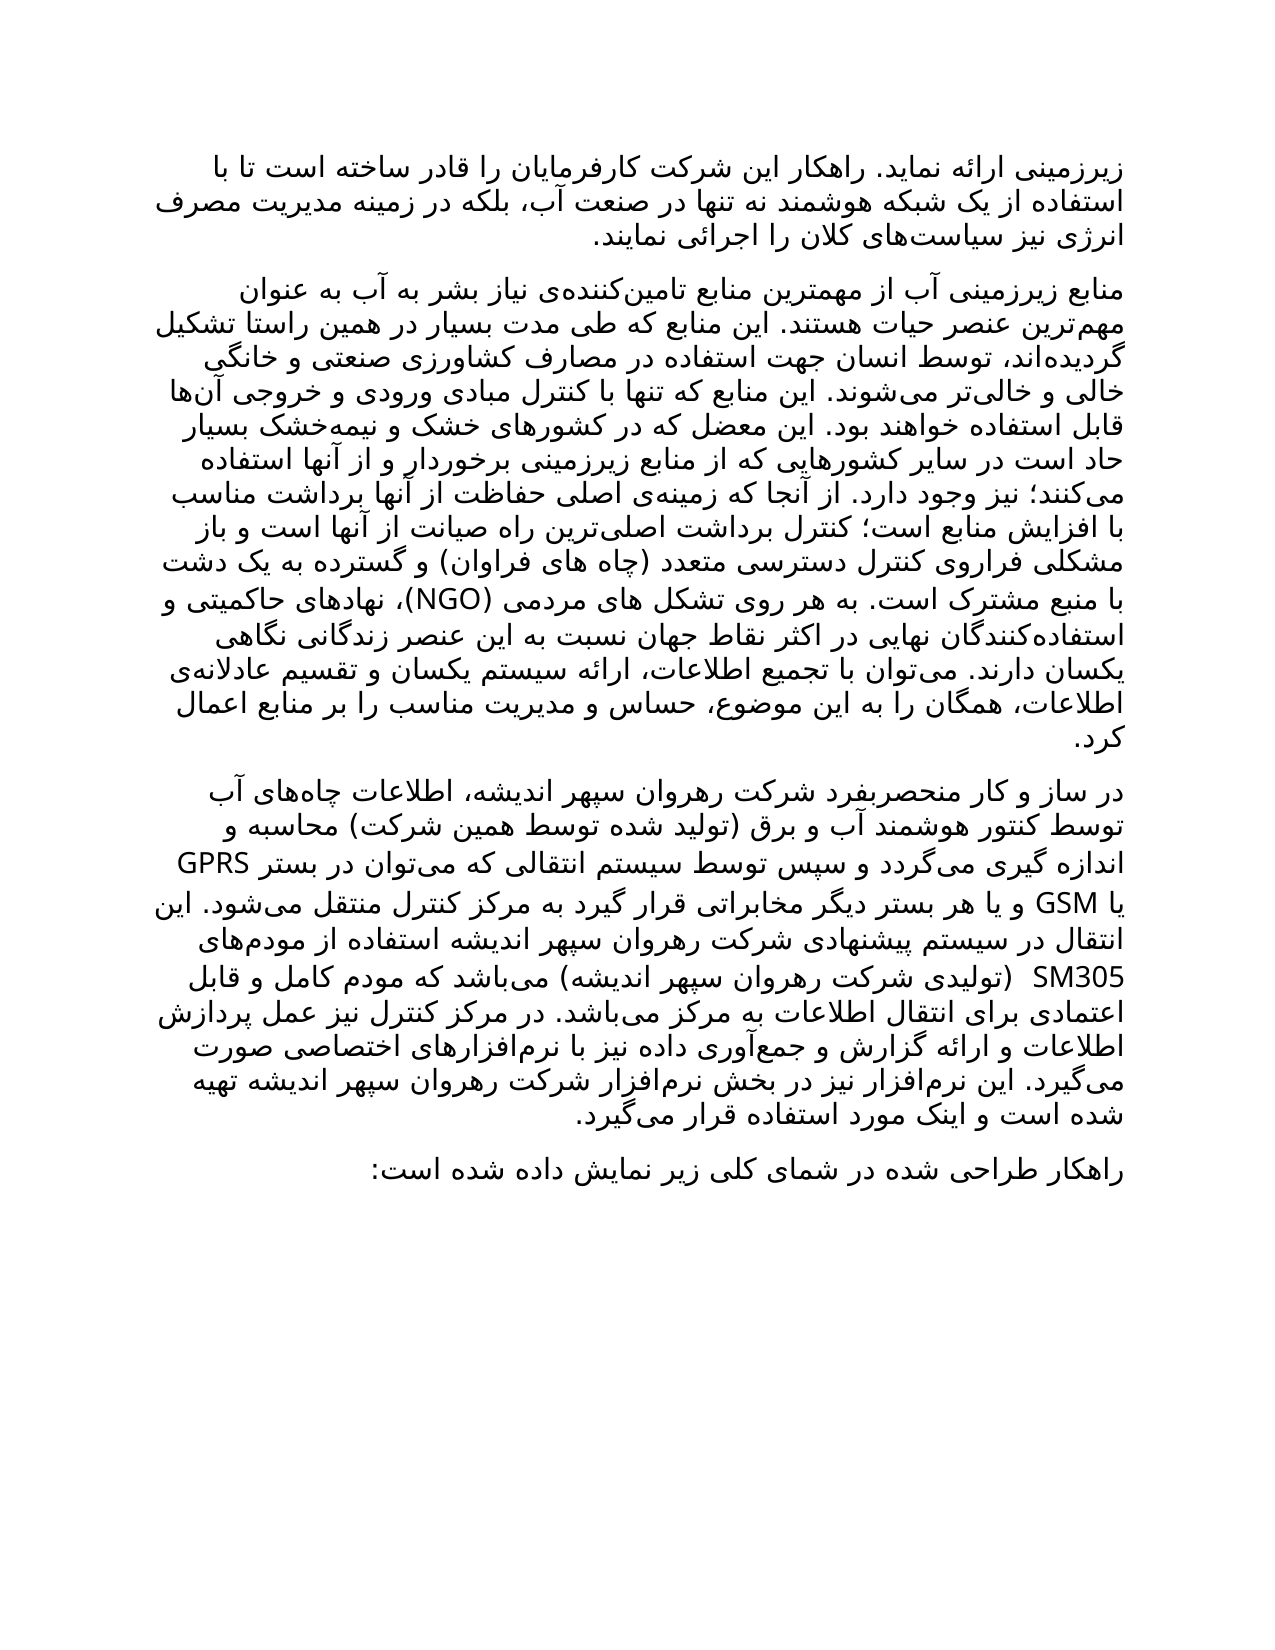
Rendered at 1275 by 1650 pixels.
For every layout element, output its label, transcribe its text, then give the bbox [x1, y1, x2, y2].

text منابع زیرزمینی آب از مهمترین منابع تامین‌کننده‌ی نیاز بشر به آب به عنوان مهم‌ترین عنصر حیات هستند. این منابع که طی مدت بسیار در همین راستا تشکیل گردیده‌اند، توسط انسان جهت استفاده در مصارف کشاورزی صنعتی و خانگی خالی و خالی‌تر می‌شوند. این منابع که تنها با کنترل مبادی ورودی و خروجی آن‌ها قابل استفاده خواهند بود. این معضل که در کشورهای خشک و نیمه‌خشک بسیار حاد است در سایر کشورهایی که از منابع زیرزمینی برخوردار و از آنها استفاده می‌کنند؛ نیز وجود دارد. از آنجا که زمینه‌ی اصلی حفاظت از آنها برداشت مناسب با افزایش منابع است؛ کنترل برداشت اصلی‌ترین راه صیانت از آنها است و باز مشکلی فراروی کنترل دسترسی متعدد (چاه های فراوان) و گسترده به یک دشت با منبع مشترک است. به هر روی تشکل های مردمی (NGO)، نهادهای حاکمیتی و استفاده‌کنندگان نهایی در اکثر نقاط جهان نسبت به این عنصر زندگانی نگاهی یکسان دارند. می‌توان با تجمیع اطلاعات، ارائه سیستم یکسان و تقسیم عادلانه‌ی اطلاعات، همگان را به این موضوع، حساس و مدیریت مناسب را بر منابع اعمال کرد. [150, 273, 1125, 754]
text در ساز و کار منحصربفرد شرکت رهروان سپهر اندیشه، اطلاعات چاه‌های آب توسط کنتور هوشمند آب و برق (تولید شده توسط همین شرکت) محاسبه و اندازه گیری می‌گردد و سپس توسط سیستم انتقالی که می‌توان در بستر GPRS یا GSM و یا هر بستر دیگر مخابراتی قرار گیرد به مرکز کنترل منتقل می‌شود. این انتقال در سیستم پیشنهادی شرکت رهروان سپهر اندیشه استفاده از مودم‌هایSM305 (تولیدی شرکت رهروان سپهر اندیشه) می‌باشد که مودم کامل و قابل اعتمادی برای انتقال اطلاعات به مرکز می‌باشد. در مرکز کنترل نیز عمل پردازش اطلاعات و ارائه گزارش و جمع‌آوری داده نیز با نرم‌افزارهای اختصاصی صورت می‌گیرد. این نرم‌افزار نیز در بخش نرم‌افزار شرکت رهروان سپهر اندیشه تهیه شده است و اینک مورد استفاده قرار می‌گیرد. [150, 775, 1125, 1131]
text راهکار طراحی شده در شمای کلی زیر نمایش داده شده است: [150, 1152, 1125, 1186]
text این شرکت همزمان با نیازسنجی بازار در سطح کشور و جهان، با تکیه بر پتانسیل بالای مهارت‌های فنی و مهندسی خود، همواره بر ارتقای فنی و کیفی تکیه و تلاش نموده تا محصولی نوآورانه، قابل اطمینان و کارا جهت نظارت و مدیریت منابع آب زیرزمینی ارائه نماید. راهکار این شرکت کارفرمایان را قادر ساخته است تا با استفاده از یک شبکه هوشمند نه تنها در صنعت آب، بلکه در زمینه مدیریت مصرف انرژی نیز سیاست‌‏های کلان را اجرائی نمایند. [150, 150, 1125, 252]
